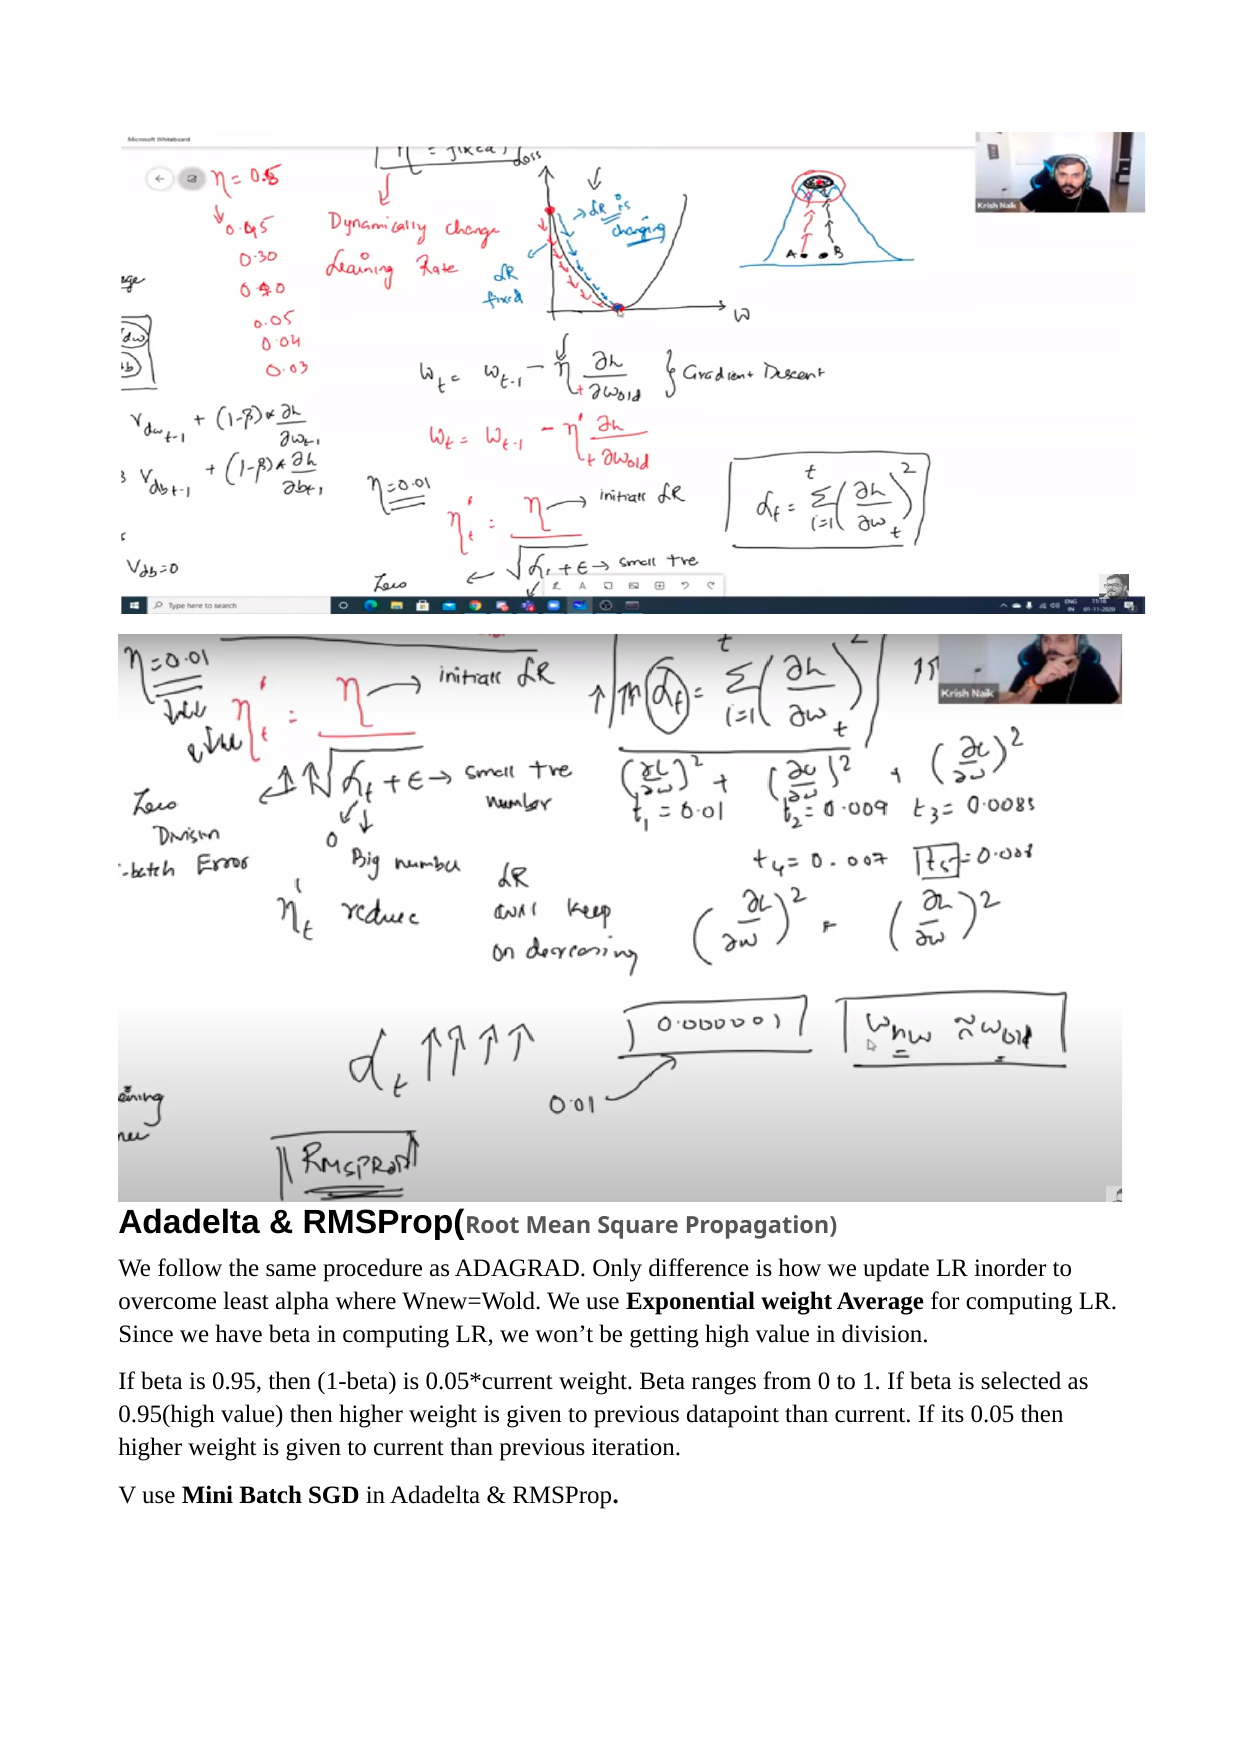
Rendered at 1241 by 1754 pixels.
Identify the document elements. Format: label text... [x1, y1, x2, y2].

text If beta is 0.95, then (1-beta) is 0.05*current weight. Beta ranges from 0 to 1. If beta is selected as 0.95(high value) then higher weight is given to previous datapoint than current. If its 0.05 then higher weight is given to current than previous iteration. [118, 1366, 1122, 1461]
subtitle Adadelta & RMSProp(Root Mean Square Propagation) [118, 1202, 1122, 1240]
text We follow the same procedure as ADAGRAD. Only difference is how we update LR inorder to overcome least alpha where Wnew=Wold. We use Exponential weight Average for computing LR. Since we have beta in computing LR, we won’t be getting high value in division. [118, 1253, 1122, 1347]
text V use Mini Batch SGD in Adadelta & RMSProp. [118, 1480, 1122, 1509]
subtitle [118, 118, 1122, 634]
picture [121, 132, 1146, 614]
picture [118, 634, 1123, 1202]
